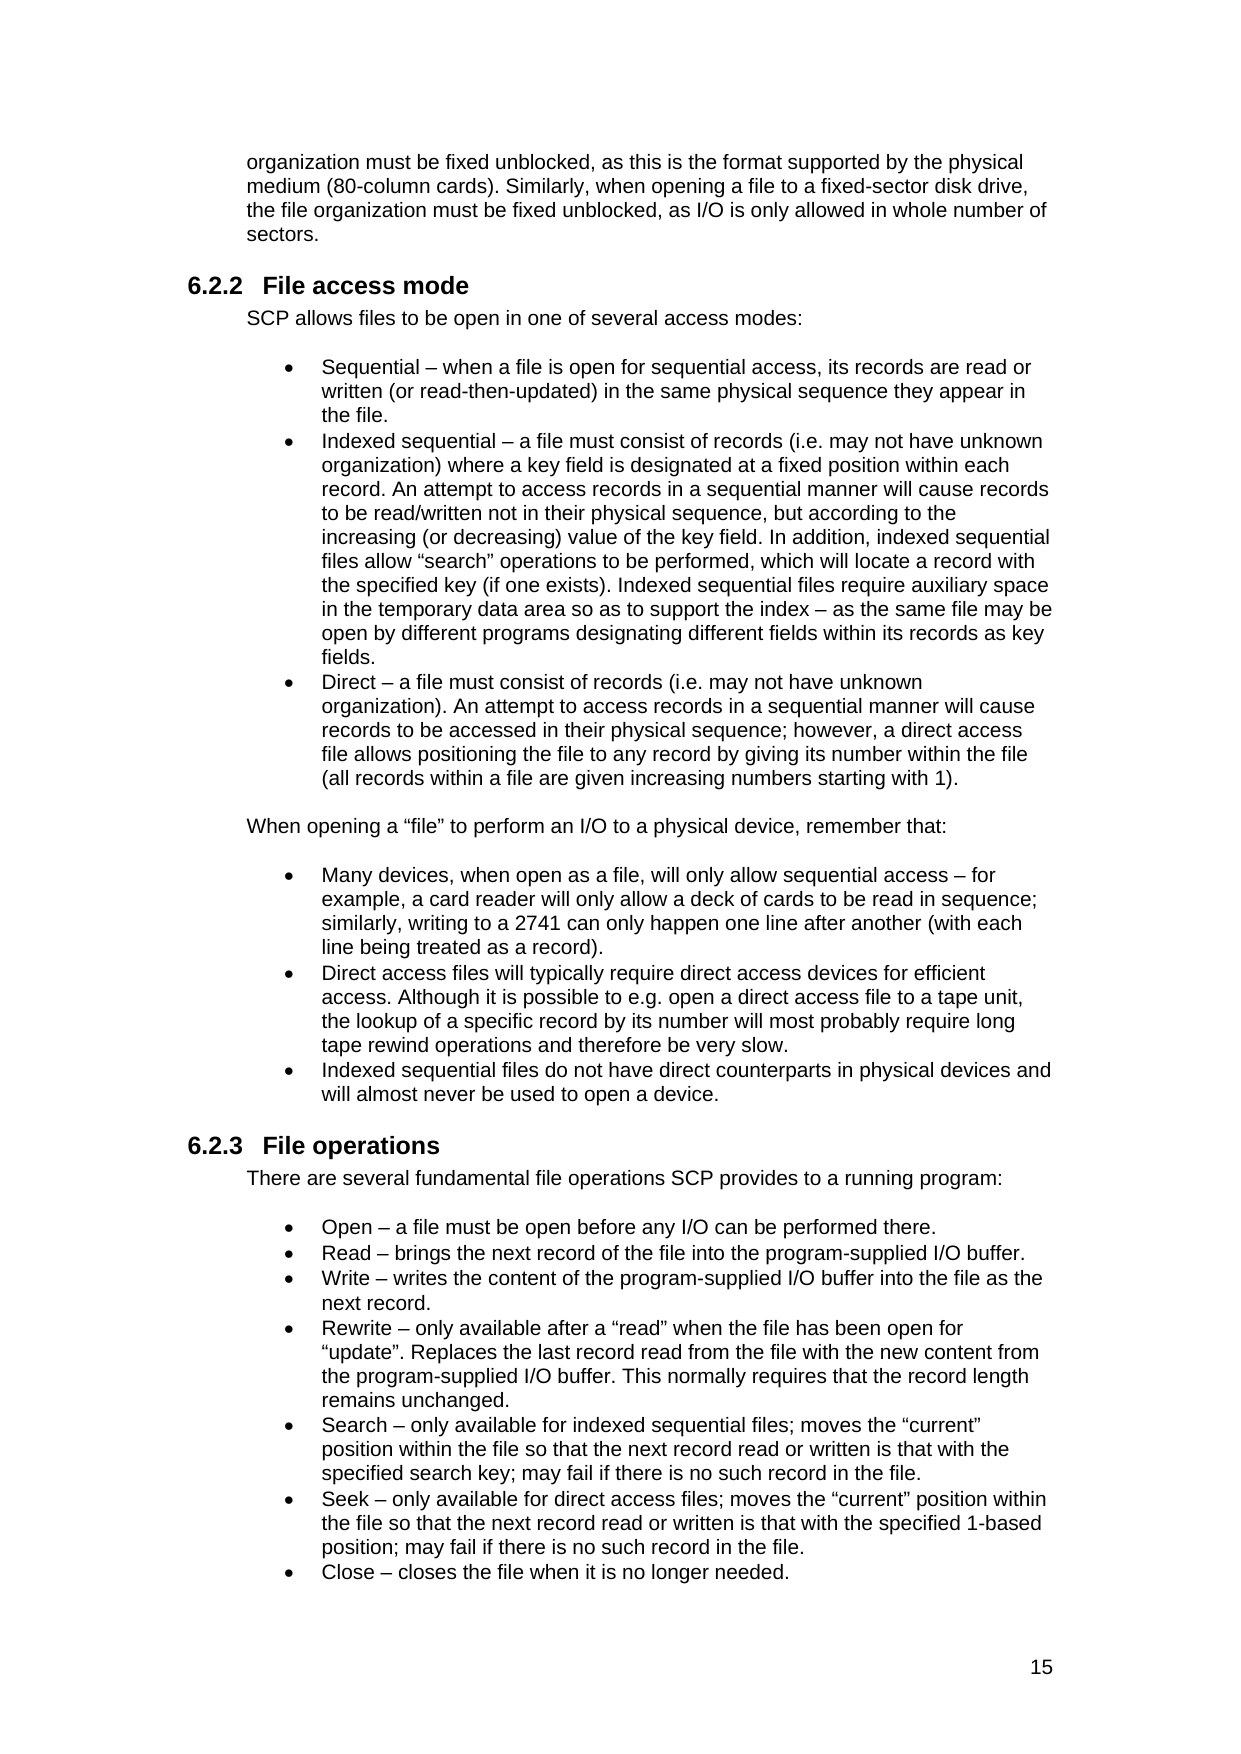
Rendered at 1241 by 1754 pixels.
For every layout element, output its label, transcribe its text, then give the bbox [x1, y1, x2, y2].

list Indexed sequential – a file must consist of records (i.e. may not have unknown organization) where a key field is designated at a fixed position within each record. An attempt to access records in a sequential manner will cause records to be read/written not in their physical sequence, but according to the increasing (or decreasing) value of the key field. In addition, indexed sequential files allow “search” operations to be performed, which will locate a record with the specified key (if one exists). Indexed sequential files require auxiliary space in the temporary data area so as to support the index – as the same file may be open by different programs designating different fields within its records as key fields. [284, 427, 1053, 668]
list Many devices, when open as a file, will only allow sequential access – for example, a card reader will only allow a deck of cards to be read in sequence; similarly, writing to a 2741 can only happen one line after another (with each line being treated as a record). [284, 862, 1053, 959]
text There are several fundamental file operations SCP provides to a running program: [246, 1166, 1053, 1190]
list Direct – a file must consist of records (i.e. may not have unknown organization). An attempt to access records in a sequential manner will cause records to be accessed in their physical sequence; however, a direct access file allows positioning the file to any record by giving its number within the file (all records within a file are given increasing numbers starting with 1). [284, 668, 1053, 790]
text organization must be fixed unblocked, as this is the format supported by the physical medium (80-column cards). Similarly, when opening a file to a fixed-sector disk drive, the file organization must be fixed unblocked, as I/O is only allowed in whole number of sectors. [246, 150, 1053, 246]
list Direct access files will typically require direct access devices for efficient access. Although it is possible to e.g. open a direct access file to a tape unit, the lookup of a specific record by its number will most probably require long tape rewind operations and therefore be very slow. [284, 959, 1053, 1056]
list Write – writes the content of the program-supplied I/O buffer into the file as the next record. [284, 1265, 1053, 1314]
list Seek – only available for direct access files; moves the “current” position within the file so that the next record read or written is that with the specified 1-based position; may fail if there is no such record in the file. [284, 1485, 1053, 1559]
text SCP allows files to be open in one of several access modes: [246, 306, 1053, 330]
list Close – closes the file when it is no longer needed. [284, 1559, 1053, 1584]
text When opening a “file” to perform an I/O to a physical device, remember that: [246, 814, 1053, 838]
list Sequential – when a file is open for sequential access, its records are read or written (or read-then-updated) in the same physical sequence they appear in the file. [284, 354, 1053, 427]
list Read – brings the next record of the file into the program-supplied I/O buffer. [284, 1239, 1053, 1265]
list Indexed sequential files do not have direct counterparts in physical devices and will almost never be used to open a device. [284, 1056, 1053, 1106]
subtitle File operations [187, 1131, 1053, 1160]
list Open – a file must be open before any I/O can be performed there. [284, 1214, 1053, 1239]
list Rewrite – only available after a “read” when the file has been open for “update”. Replaces the last record read from the file with the new content from the program-supplied I/O buffer. This normally requires that the record length remains unchanged. [284, 1314, 1053, 1412]
list Search – only available for indexed sequential files; moves the “current” position within the file so that the next record read or written is that with the specified search key; may fail if there is no such record in the file. [284, 1412, 1053, 1485]
subtitle File access mode [187, 271, 1053, 300]
